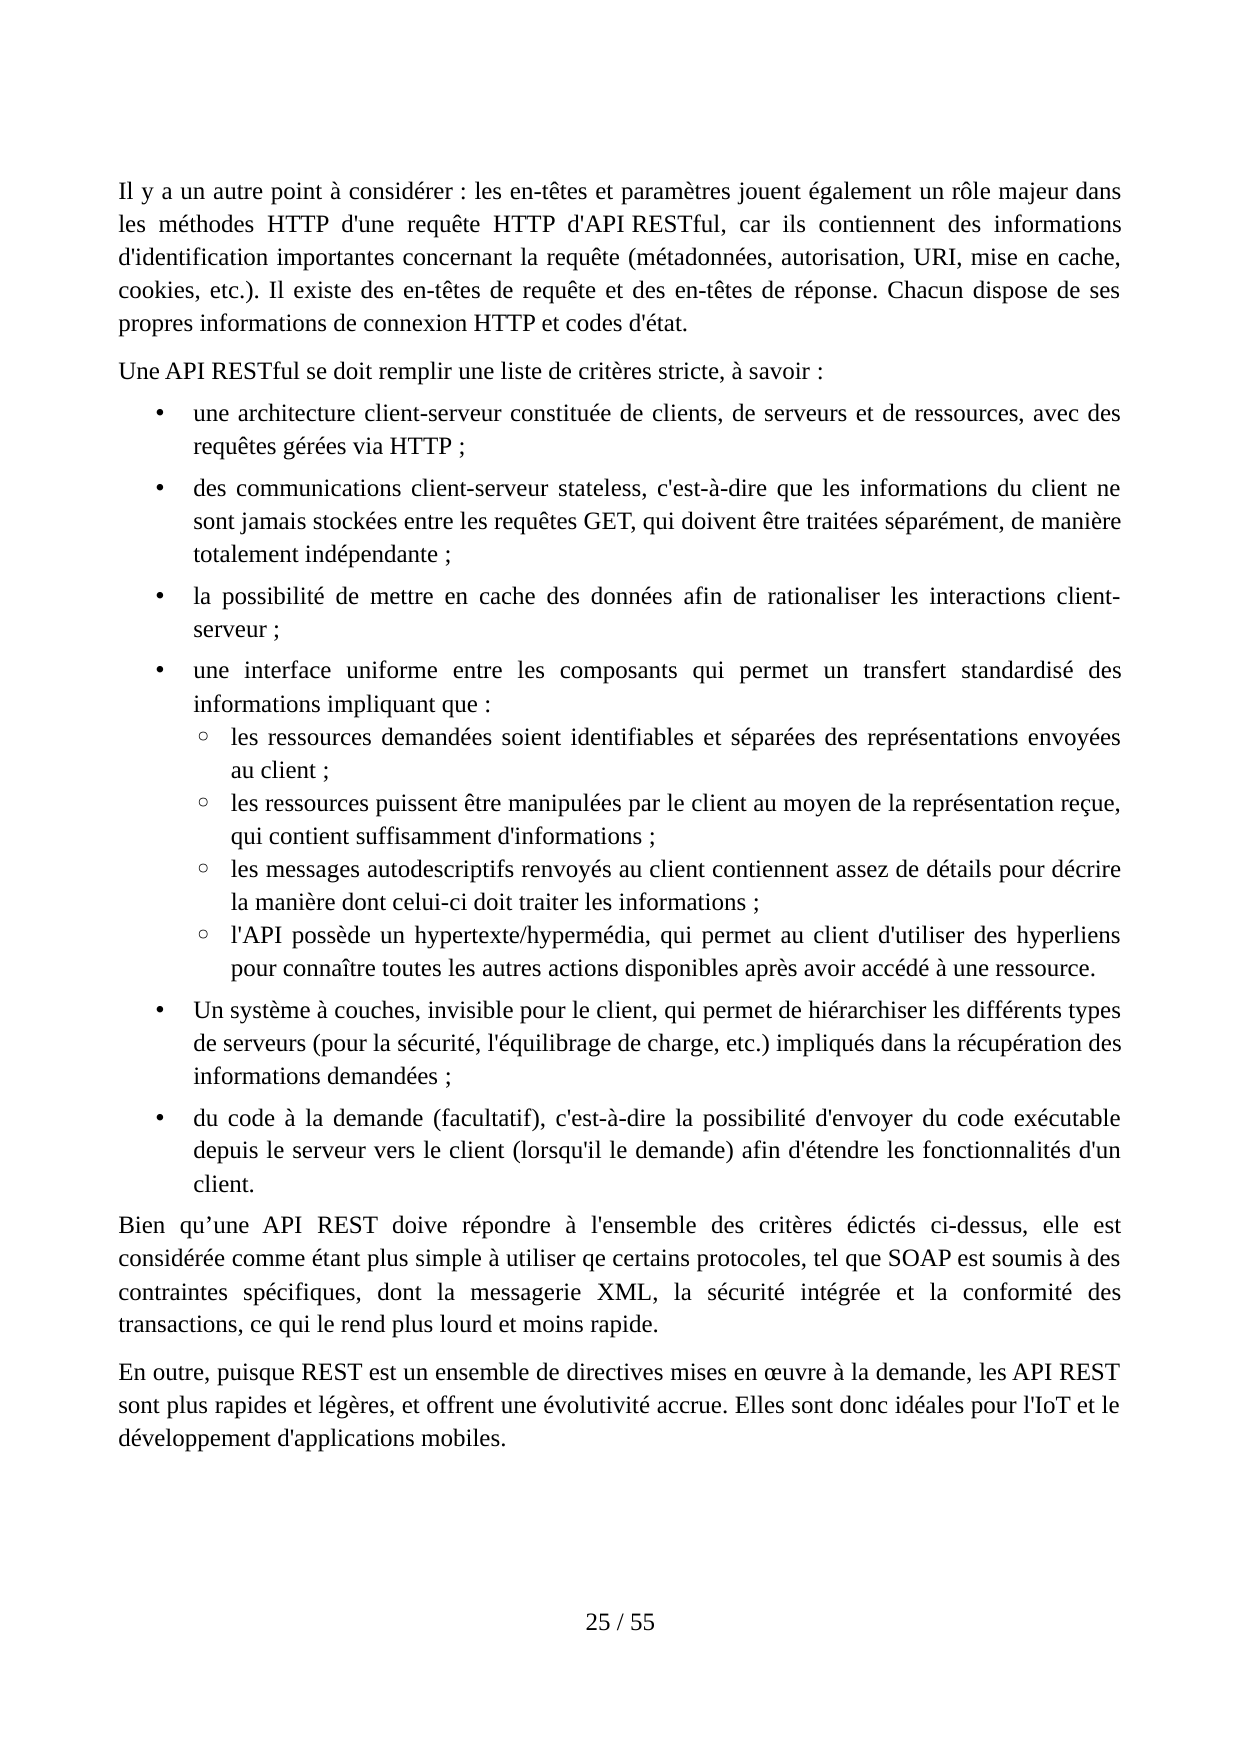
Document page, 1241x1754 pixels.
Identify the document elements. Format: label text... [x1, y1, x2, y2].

list la possibilité de mettre en cache des données afin de rationaliser les interactions client-serveur ; [156, 581, 1122, 642]
list des communications client-serveur stateless, c'est-à-dire que les informations du client ne sont jamais stockées entre les requêtes GET, qui doivent être traitées séparément, de manière totalement indépendante ; [156, 473, 1122, 568]
text Il y a un autre point à considérer : les en-têtes et paramètres jouent également un rôle majeur dans les méthodes HTTP d'une requête HTTP d'API RESTful, car ils contiennent des informations d'identification importantes concernant la requête (métadonnées, autorisation, URI, mise en cache, cookies, etc.). Il existe des en-têtes de requête et des en-têtes de réponse. Chacun dispose de ses propres informations de connexion HTTP et codes d'état. [118, 176, 1122, 337]
list les messages autodescriptifs renvoyés au client contiennent assez de détails pour décrire la manière dont celui-ci doit traiter les informations ; [193, 854, 1122, 916]
list les ressources demandées soient identifiables et séparées des représentations envoyées au client ; [193, 722, 1122, 783]
list les ressources puissent être manipulées par le client au moyen de la représentation reçue, qui contient suffisamment d'informations ; [193, 788, 1122, 849]
list une interface uniforme entre les composants qui permet un transfert standardisé des informations impliquant que : [156, 656, 1122, 717]
list du code à la demande (facultatif), c'est-à-dire la possibilité d'envoyer du code exécutable depuis le serveur vers le client (lorsqu'il le demande) afin d'étendre les fonctionnalités d'un client. [156, 1103, 1122, 1197]
text En outre, puisque REST est un ensemble de directives mises en œuvre à la demande, les API REST sont plus rapides et légères, et offrent une évolutivité accrue. Elles sont donc idéales pour l'IoT et le développement d'applications mobiles. [118, 1357, 1122, 1452]
list Un système à couches, invisible pour le client, qui permet de hiérarchiser les différents types de serveurs (pour la sécurité, l'équilibrage de charge, etc.) impliqués dans la récupération des informations demandées ; [156, 995, 1122, 1089]
list une architecture client-serveur constituée de clients, de serveurs et de ressources, avec des requêtes gérées via HTTP ; [156, 398, 1122, 460]
text Une API RESTful se doit remplir une liste de critères stricte, à savoir : [118, 356, 1122, 385]
list l'API possède un hypertexte/hypermédia, qui permet au client d'utiliser des hyperliens pour connaître toutes les autres actions disponibles après avoir accédé à une ressource. [193, 920, 1122, 982]
text Bien qu’une API REST doive répondre à l'ensemble des critères édictés ci-dessus, elle est considérée comme étant plus simple à utiliser qe certains protocoles, tel que SOAP est soumis à des contraintes spécifiques, dont la messagerie XML, la sécurité intégrée et la conformité des transactions, ce qui le rend plus lourd et moins rapide. [118, 1211, 1122, 1338]
